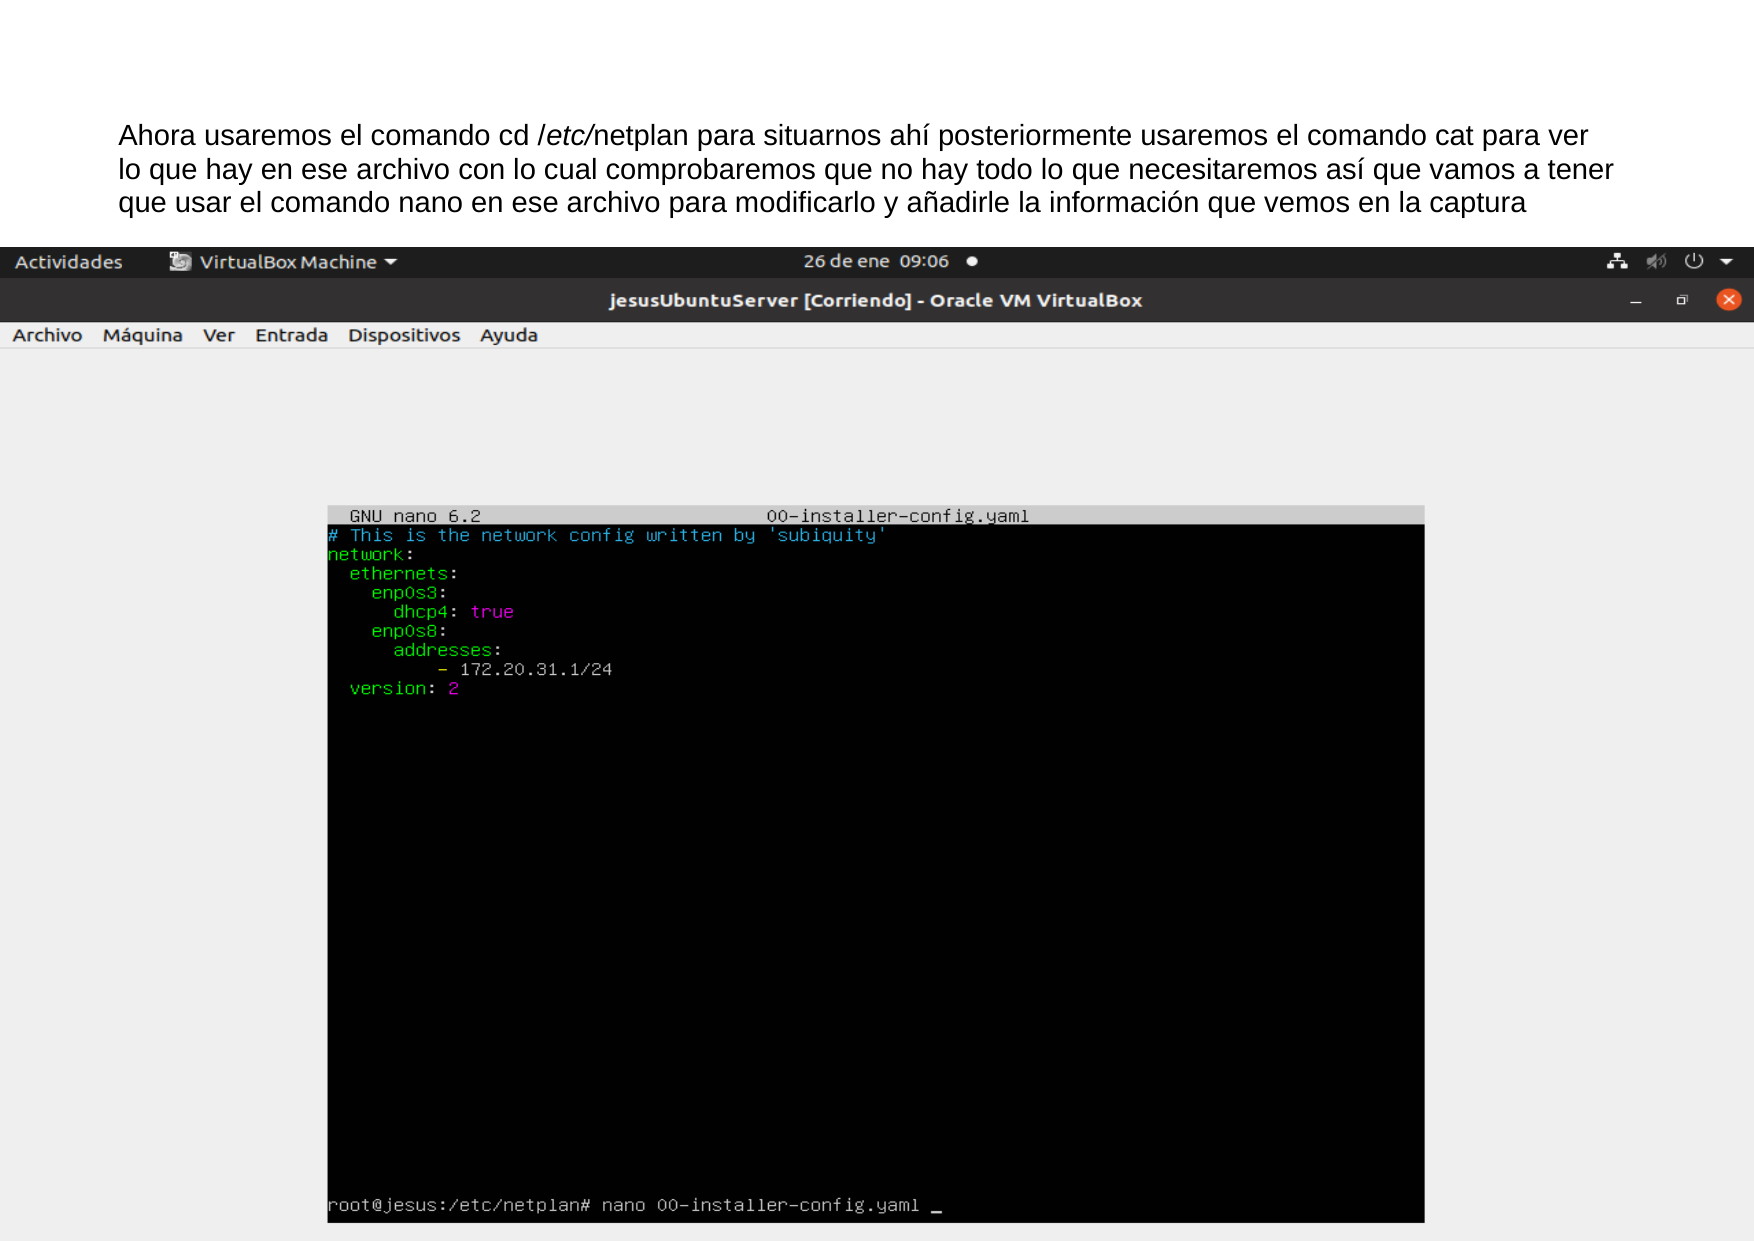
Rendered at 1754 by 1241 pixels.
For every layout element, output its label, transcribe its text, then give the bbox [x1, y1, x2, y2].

text Ahora usaremos el comando cd /etc/netplan para situarnos ahí posteriormente usaremos el comando cat para ver [118, 118, 1636, 152]
text lo que hay en ese archivo con lo cual comprobaremos que no hay todo lo que necesitaremos así que vamos a tener que usar el comando nano en ese archivo para modificarlo y añadirle la información que vemos en la captura [118, 152, 1636, 219]
picture [0, 247, 1754, 1241]
